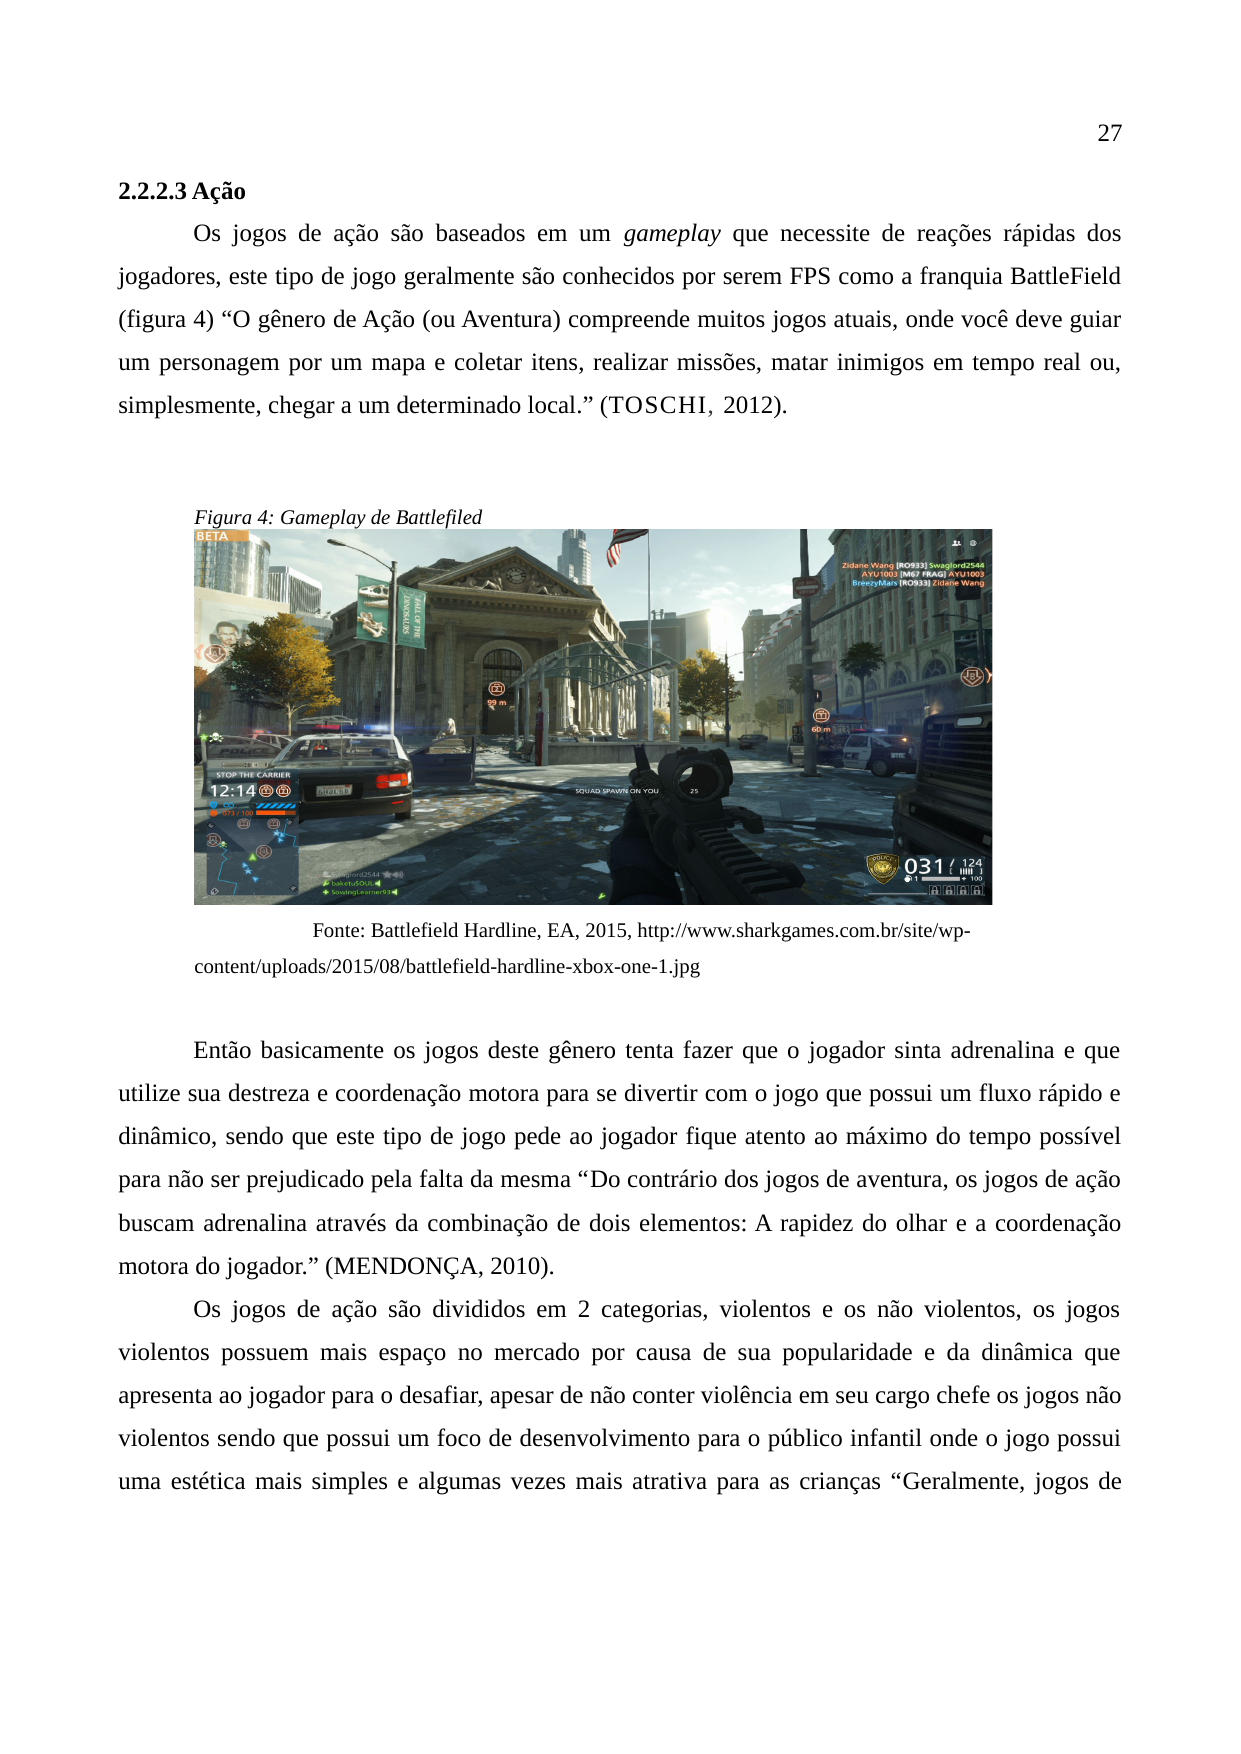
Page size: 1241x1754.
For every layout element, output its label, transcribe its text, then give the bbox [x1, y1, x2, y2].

text Os jogos de ação são divididos em 2 categorias, violentos e os não violentos, os jogos violentos possuem mais espaço no mercado por causa de sua popularidade e da dinâmica que apresenta ao jogador para o desafiar, apesar de não conter violência em seu cargo chefe os jogos não violentos sendo que possui um foco de desenvolvimento para o público infantil onde o jogo possui uma estética mais simples e algumas vezes mais atrativa para as crianças “Geralmente, jogos de [118, 1294, 1122, 1495]
text Fonte: Battlefield Hardline, EA, 2015, http://www.sharkgames.com.br/site/wp-content/uploads/2015/08/battlefield-hardline-xbox-one-1.jpg [194, 917, 993, 978]
text Os jogos de ação são baseados em um gameplay que necessite de reações rápidas dos jogadores, este tipo de jogo geralmente são conhecidos por serem FPS como a franquia BattleField (figura 4) “O gênero de Ação (ou Aventura) compreende muitos jogos atuais, onde você deve guiar um personagem por um mapa e coletar itens, realizar missões, matar inimigos em tempo real ou, simplesmente, chegar a um determinado local.” (TOSCHI, 2012). [118, 218, 1122, 419]
subtitle 2.2.2.3 Ação [118, 176, 1122, 205]
text Figura 4: Gameplay de Battlefiled [194, 501, 993, 529]
picture [194, 529, 993, 905]
text Então basicamente os jogos deste gênero tenta fazer que o jogador sinta adrenalina e que utilize sua destreza e coordenação motora para se divertir com o jogo que possui um fluxo rápido e dinâmico, sendo que este tipo de jogo pede ao jogador fique atento ao máximo do tempo possível para não ser prejudicado pela falta da mesma “Do contrário dos jogos de aventura, os jogos de ação buscam adrenalina através da combinação de dois elementos: A rapidez do olhar e a coordenação motora do jogador.” (MENDONÇA, 2010). [118, 1035, 1122, 1279]
